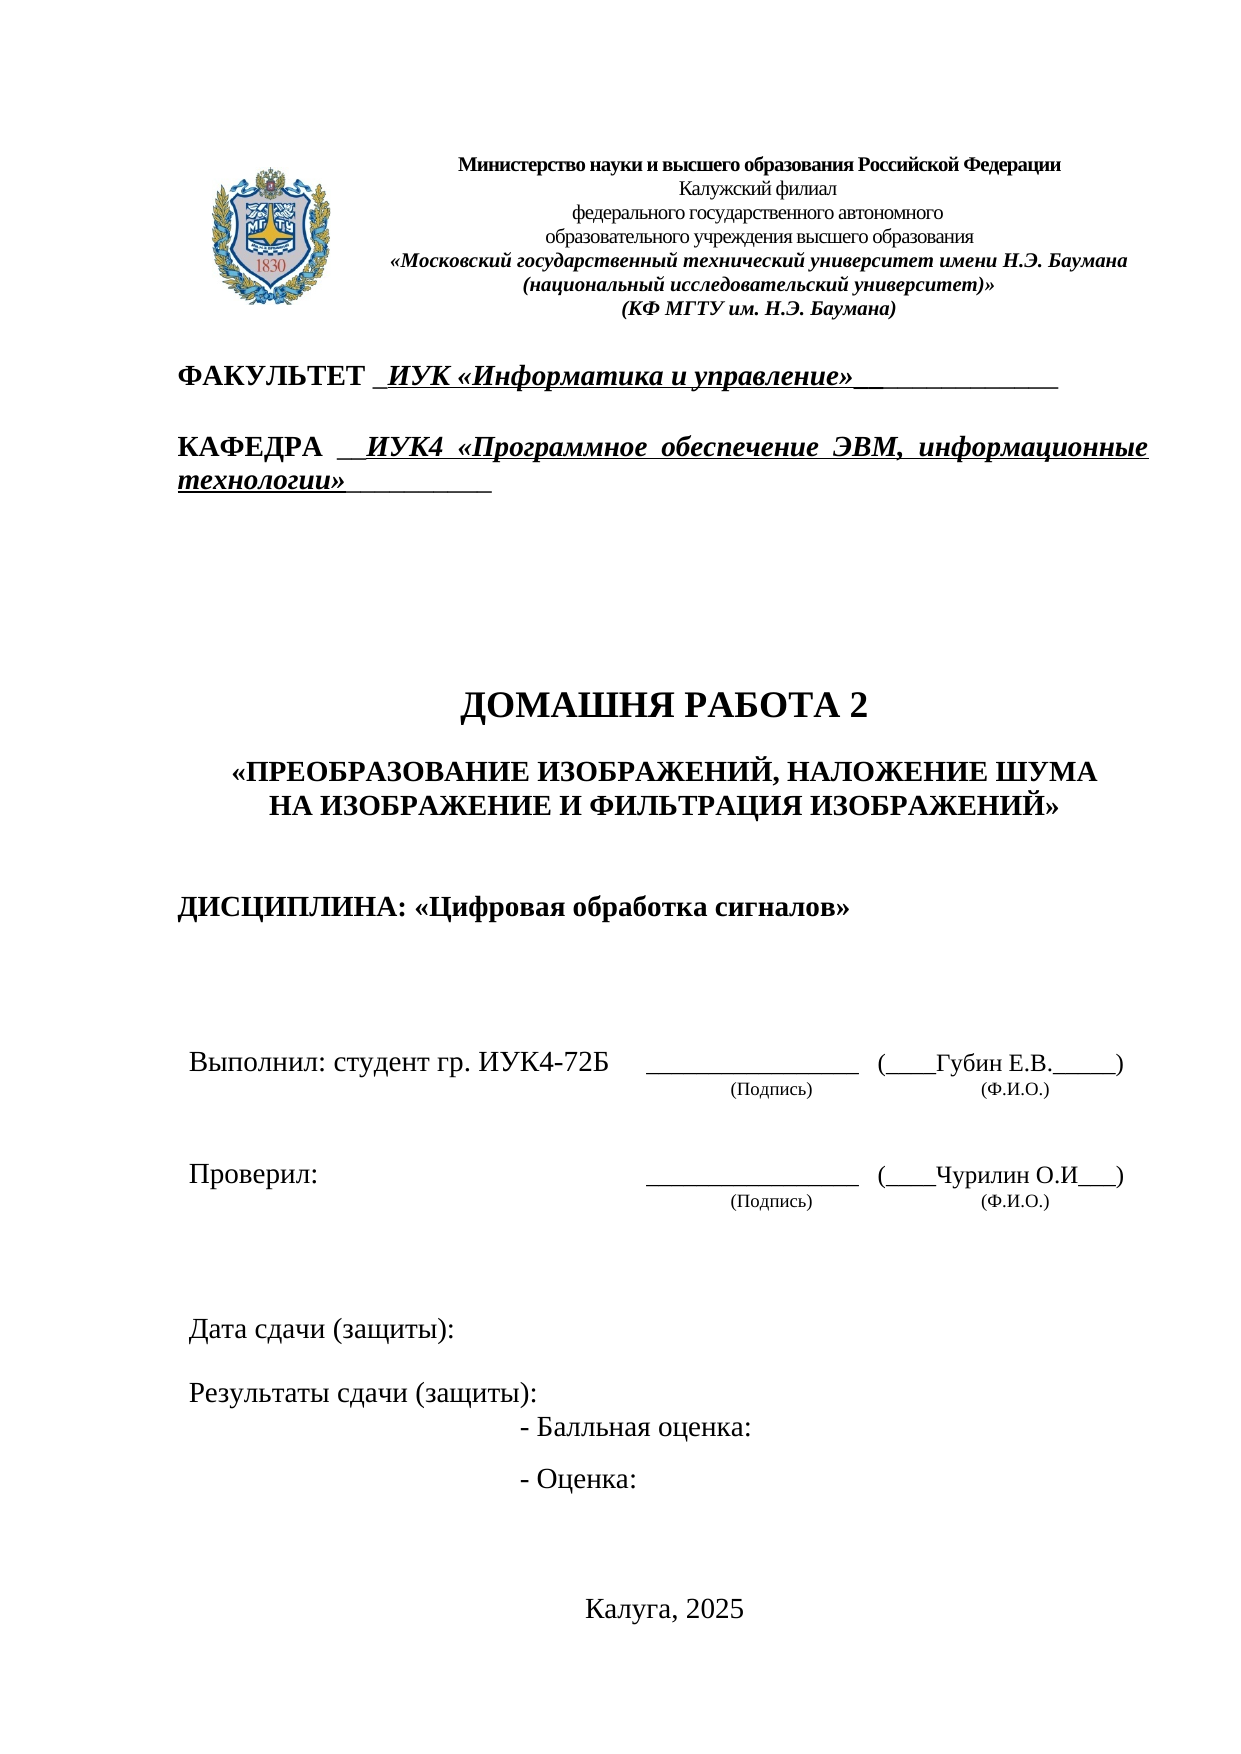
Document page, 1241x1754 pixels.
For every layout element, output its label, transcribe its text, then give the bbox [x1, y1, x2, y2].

table_header _________________ (____Губин Е.В._____) (Подпись) (Ф.И.О.) [635, 1023, 1174, 1135]
text ДОМАШНЯ РАБОТА 2 [177, 683, 1152, 726]
table_cell [177, 1410, 508, 1524]
table_header [189, 152, 354, 320]
text Калуга, 2025 [177, 1591, 1152, 1624]
table_cell Проверил: [177, 1135, 635, 1247]
table_cell _________________ (____Чурилин О.И___) (Подпись) (Ф.И.О.) [635, 1135, 1174, 1247]
text КАФЕДРА __ИУК4 «Программное обеспечение ЭВМ, информационные технологии»__________ [177, 429, 1152, 496]
table_cell - Балльная оценка: - Оценка: [508, 1410, 1174, 1524]
text «ПРЕОБРАЗОВАНИЕ ИЗОБРАЖЕНИЙ, НАЛОЖЕНИЕ ШУМА [177, 754, 1152, 788]
table_header Министерство науки и высшего образования Российской Федерации Калужский филиал федерального государственного автономного образовательного учреждения высшего образования «Московский государственный технический университет имени Н.Э. Баумана (национальный исследовательский университет)» (КФ МГТУ им. Н.Э. Баумана) [354, 152, 1166, 320]
table_header Выполнил: студент гр. ИУК4-72Б [177, 1023, 635, 1135]
table_cell Дата сдачи (защиты): Результаты сдачи (защиты): [177, 1247, 1174, 1409]
text ФАКУЛЬТЕТ _ИУК «Информатика и управление»______________ [177, 358, 1152, 391]
text ДИСЦИПЛИНА: «Цифровая обработка сигналов» [177, 889, 1152, 922]
text НА ИЗОБРАЖЕНИЕ И ФИЛЬТРАЦИЯ ИЗОБРАЖЕНИЙ» [177, 788, 1152, 822]
